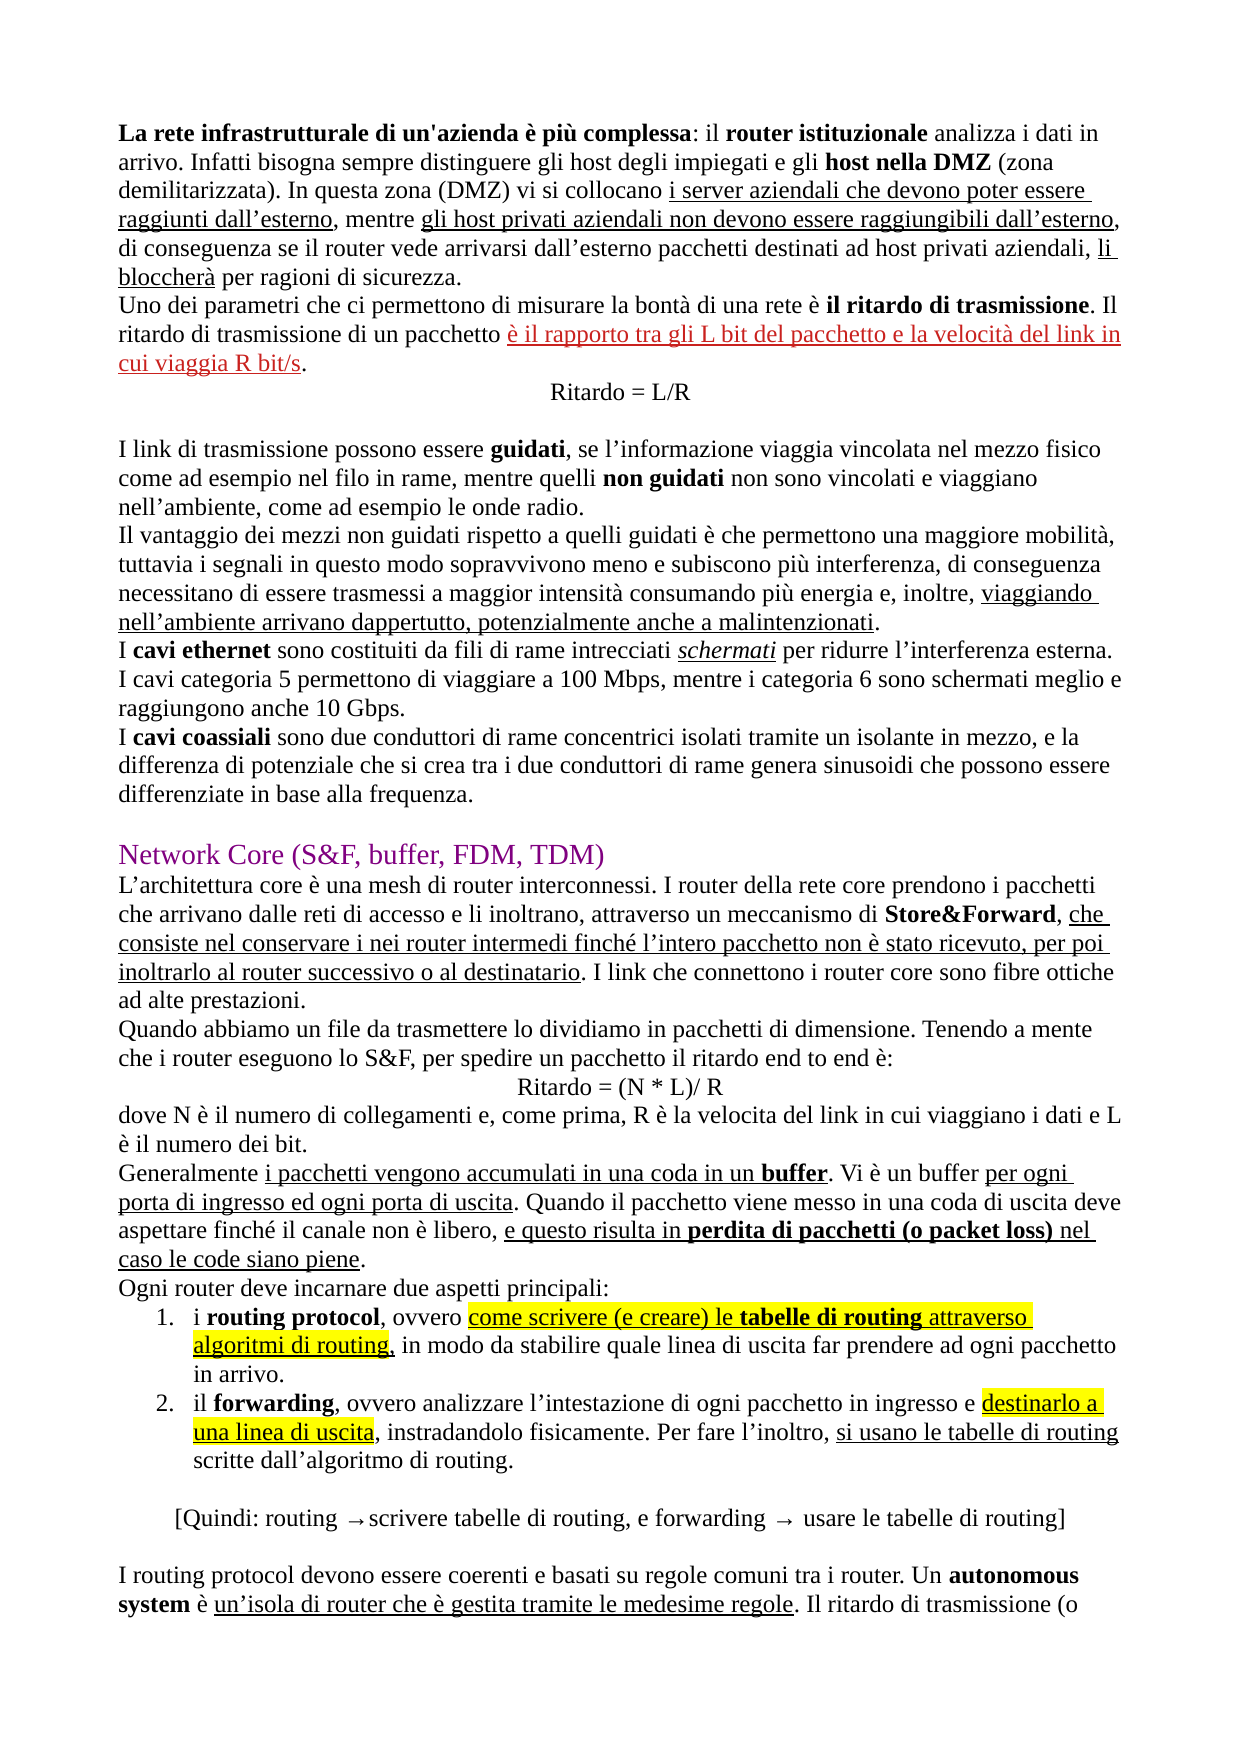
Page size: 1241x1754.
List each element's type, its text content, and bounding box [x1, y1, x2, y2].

text dove N è il numero di collegamenti e, come prima, R è la velocita del link in cui viaggiano i dati e L è il numero dei bit. [118, 1100, 1122, 1158]
text [Quindi: routing →scrivere tabelle di routing, e forwarding → usare le tabelle di routing] [118, 1503, 1122, 1532]
text I link di trasmissione possono essere guidati, se l’informazione viaggia vincolata nel mezzo fisico come ad esempio nel filo in rame, mentre quelli non guidati non sono vincolati e viaggiano nell’ambiente, come ad esempio le onde radio. [118, 434, 1122, 521]
text I cavi coassiali sono due conduttori di rame concentrici isolati tramite un isolante in mezzo, e la differenza di potenziale che si crea tra i due conduttori di rame genera sinusoidi che possono essere differenziate in base alla frequenza. [118, 722, 1122, 808]
text Ritardo = (N * L)/ R [118, 1072, 1122, 1100]
text Ogni router deve incarnare due aspetti principali: [118, 1273, 1122, 1302]
text Quando abbiamo un file da trasmettere lo dividiamo in pacchetti di dimensione. Tenendo a mente che i router eseguono lo S&F, per spedire un pacchetto il ritardo end to end è: [118, 1014, 1122, 1072]
text I cavi ethernet sono costituiti da fili di rame intrecciati schermati per ridurre l’interferenza esterna. I cavi categoria 5 permettono di viaggiare a 100 Mbps, mentre i categoria 6 sono schermati meglio e raggiungono anche 10 Gbps. [118, 636, 1122, 722]
text Il vantaggio dei mezzi non guidati rispetto a quelli guidati è che permettono una maggiore mobilità, tuttavia i segnali in questo modo sopravvivono meno e subiscono più interferenza, di conseguenza necessitano di essere trasmessi a maggior intensità consumando più energia e, inoltre, viaggiando nell’ambiente arrivano dappertutto, potenzialmente anche a malintenzionati. [118, 521, 1122, 636]
text Uno dei parametri che ci permettono di misurare la bontà di una rete è il ritardo di trasmissione. Il ritardo di trasmissione di un pacchetto è il rapporto tra gli L bit del pacchetto e la velocità del link in cui viaggia R bit/s. [118, 291, 1122, 377]
text Generalmente i pacchetti vengono accumulati in una coda in un buffer. Vi è un buffer per ogni porta di ingresso ed ogni porta di uscita. Quando il pacchetto viene messo in una coda di uscita deve aspettare finché il canale non è libero, e questo risulta in perdita di pacchetti (o packet loss) nel caso le code siano piene. [118, 1158, 1122, 1273]
list il forwarding, ovvero analizzare l’intestazione di ogni pacchetto in ingresso e destinarlo a una linea di uscita, instradandolo fisicamente. Per fare l’inoltro, si usano le tabelle di routing scritte dall’algoritmo di routing. [156, 1388, 1122, 1474]
text L’architettura core è una mesh di router interconnessi. I router della rete core prendono i pacchetti che arrivano dalle reti di accesso e li inoltrano, attraverso un meccanismo di Store&Forward, che consiste nel conservare i nei router intermedi finché l’intero pacchetto non è stato ricevuto, per poi inoltrarlo al router successivo o al destinatario. I link che connettono i router core sono fibre ottiche ad alte prestazioni. [118, 870, 1122, 1014]
text I routing protocol devono essere coerenti e basati su regole comuni tra i router. Un autonomous system è un’isola di router che è gestita tramite le medesime regole. Il ritardo di trasmissione (o [118, 1560, 1122, 1618]
text Network Core (S&F, buffer, FDM, TDM) [118, 837, 1122, 870]
text Ritardo = L/R [118, 377, 1122, 406]
list i routing protocol, ovvero come scrivere (e creare) le tabelle di routing attraverso algoritmi di routing, in modo da stabilire quale linea di uscita far prendere ad ogni pacchetto in arrivo. [156, 1302, 1122, 1388]
text La rete infrastrutturale di un'azienda è più complessa: il router istituzionale analizza i dati in arrivo. Infatti bisogna sempre distinguere gli host degli impiegati e gli host nella DMZ (zona demilitarizzata). In questa zona (DMZ) vi si collocano i server aziendali che devono poter essere raggiunti dall’esterno, mentre gli host privati aziendali non devono essere raggiungibili dall’esterno, di conseguenza se il router vede arrivarsi dall’esterno pacchetti destinati ad host privati aziendali, li bloccherà per ragioni di sicurezza. [118, 118, 1122, 291]
